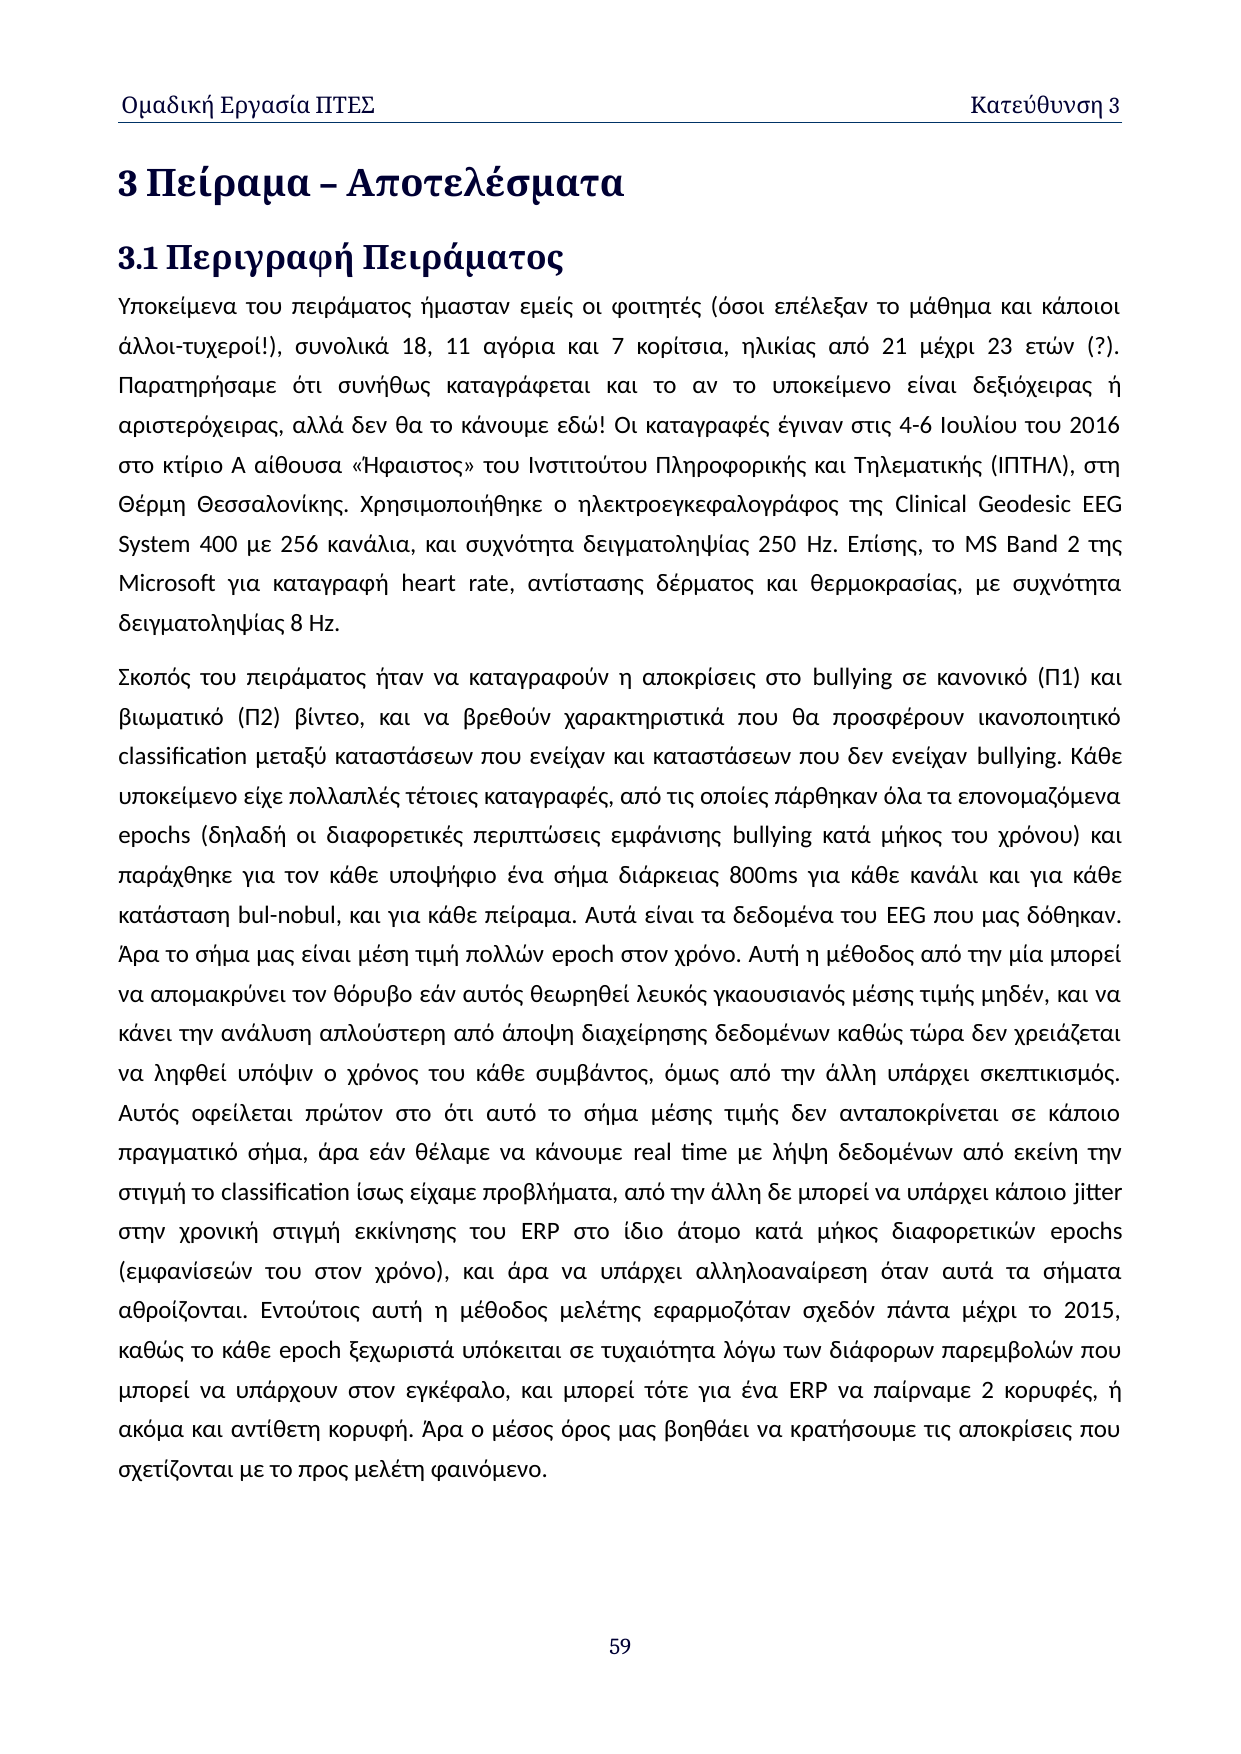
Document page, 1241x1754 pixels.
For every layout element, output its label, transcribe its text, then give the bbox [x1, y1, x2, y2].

text Σκοπός του πειράματος ήταν να καταγραφούν η αποκρίσεις στο bullying σε κανονικό (Π1) και βιωματικό (Π2) βίντεο, και να βρεθούν χαρακτηριστικά που θα προσφέρουν ικανοποιητικό classification μεταξύ καταστάσεων που ενείχαν και καταστάσεων που δεν ενείχαν bullying. Κάθε υποκείμενο είχε πολλαπλές τέτοιες καταγραφές, από τις οποίες πάρθηκαν όλα τα επονομαζόμενα epochs (δηλαδή οι διαφορετικές περιπτώσεις εμφάνισης bullying κατά μήκος του χρόνου) και παράχθηκε για τον κάθε υποψήφιο ένα σήμα διάρκειας 800ms για κάθε κανάλι και για κάθε κατάσταση bul-nobul, και για κάθε πείραμα. Αυτά είναι τα δεδομένα του EEG που μας δόθηκαν. Άρα το σήμα μας είναι μέση τιμή πολλών epoch στον χρόνο. Αυτή η μέθοδος από την μία μπορεί να απομακρύνει τον θόρυβο εάν αυτός θεωρηθεί λευκός γκαουσιανός μέσης τιμής μηδέν, και να κάνει την ανάλυση απλούστερη από άποψη διαχείρησης δεδομένων καθώς τώρα δεν χρειάζεται να ληφθεί υπόψιν ο χρόνος του κάθε συμβάντος, όμως από την άλλη υπάρχει σκεπτικισμός. Αυτός οφείλεται πρώτον στο ότι αυτό το σήμα μέσης τιμής δεν ανταποκρίνεται σε κάποιο πραγματικό σήμα, άρα εάν θέλαμε να κάνουμε real time με λήψη δεδομένων από εκείνη την στιγμή το classification ίσως είχαμε προβλήματα, από την άλλη δε μπορεί να υπάρχει κάποιο jitter στην χρονική στιγμή εκκίνησης του ERP στο ίδιο άτομο κατά μήκος διαφορετικών epochs (εμφανίσεών του στον χρόνο), και άρα να υπάρχει αλληλοαναίρεση όταν αυτά τα σήματα αθροίζονται. Εντούτοις αυτή η μέθοδος μελέτης εφαρμοζόταν σχεδόν πάντα μέχρι το 2015, καθώς το κάθε epoch ξεχωριστά υπόκειται σε τυχαιότητα λόγω των διάφορων παρεμβολών που μπορεί να υπάρχουν στον εγκέφαλο, και μπορεί τότε για ένα ERP να παίρναμε 2 κορυφές, ή ακόμα και αντίθετη κορυφή. Άρα ο μέσος όρος μας βοηθάει να κρατήσουμε τις αποκρίσεις που σχετίζονται με το προς μελέτη φαινόμενο. [118, 661, 1122, 1483]
subtitle Πείραμα – Αποτελέσματα [118, 162, 1122, 206]
text Υποκείμενα του πειράματος ήμασταν εμείς οι φοιτητές (όσοι επέλεξαν το μάθημα και κάποιοι άλλοι-τυχεροί!), συνολικά 18, 11 αγόρια και 7 κορίτσια, ηλικίας από 21 μέχρι 23 ετών (?). Παρατηρήσαμε ότι συνήθως καταγράφεται και το αν το υποκείμενο είναι δεξιόχειρας ή αριστερόχειρας, αλλά δεν θα το κάνουμε εδώ! Οι καταγραφές έγιναν στις 4-6 Ιουλίου του 2016 στο κτίριο Α αίθουσα «Ήφαιστος» του Ινστιτούτου Πληροφορικής και Τηλεματικής (ΙΠΤΗΛ), στη Θέρμη Θεσσαλονίκης. Χρησιμοποιήθηκε ο ηλεκτροεγκεφαλογράφος της Clinical Geodesic ΕEG System 400 με 256 κανάλια, και συχνότητα δειγματοληψίας 250 Hz. Επίσης, το MS Band 2 της Microsoft για καταγραφή heart rate, αντίστασης δέρματος και θερμοκρασίας, με συχνότητα δειγματοληψίας 8 Hz. [118, 291, 1122, 638]
subtitle Περιγραφή Πειράματος [118, 239, 1122, 278]
